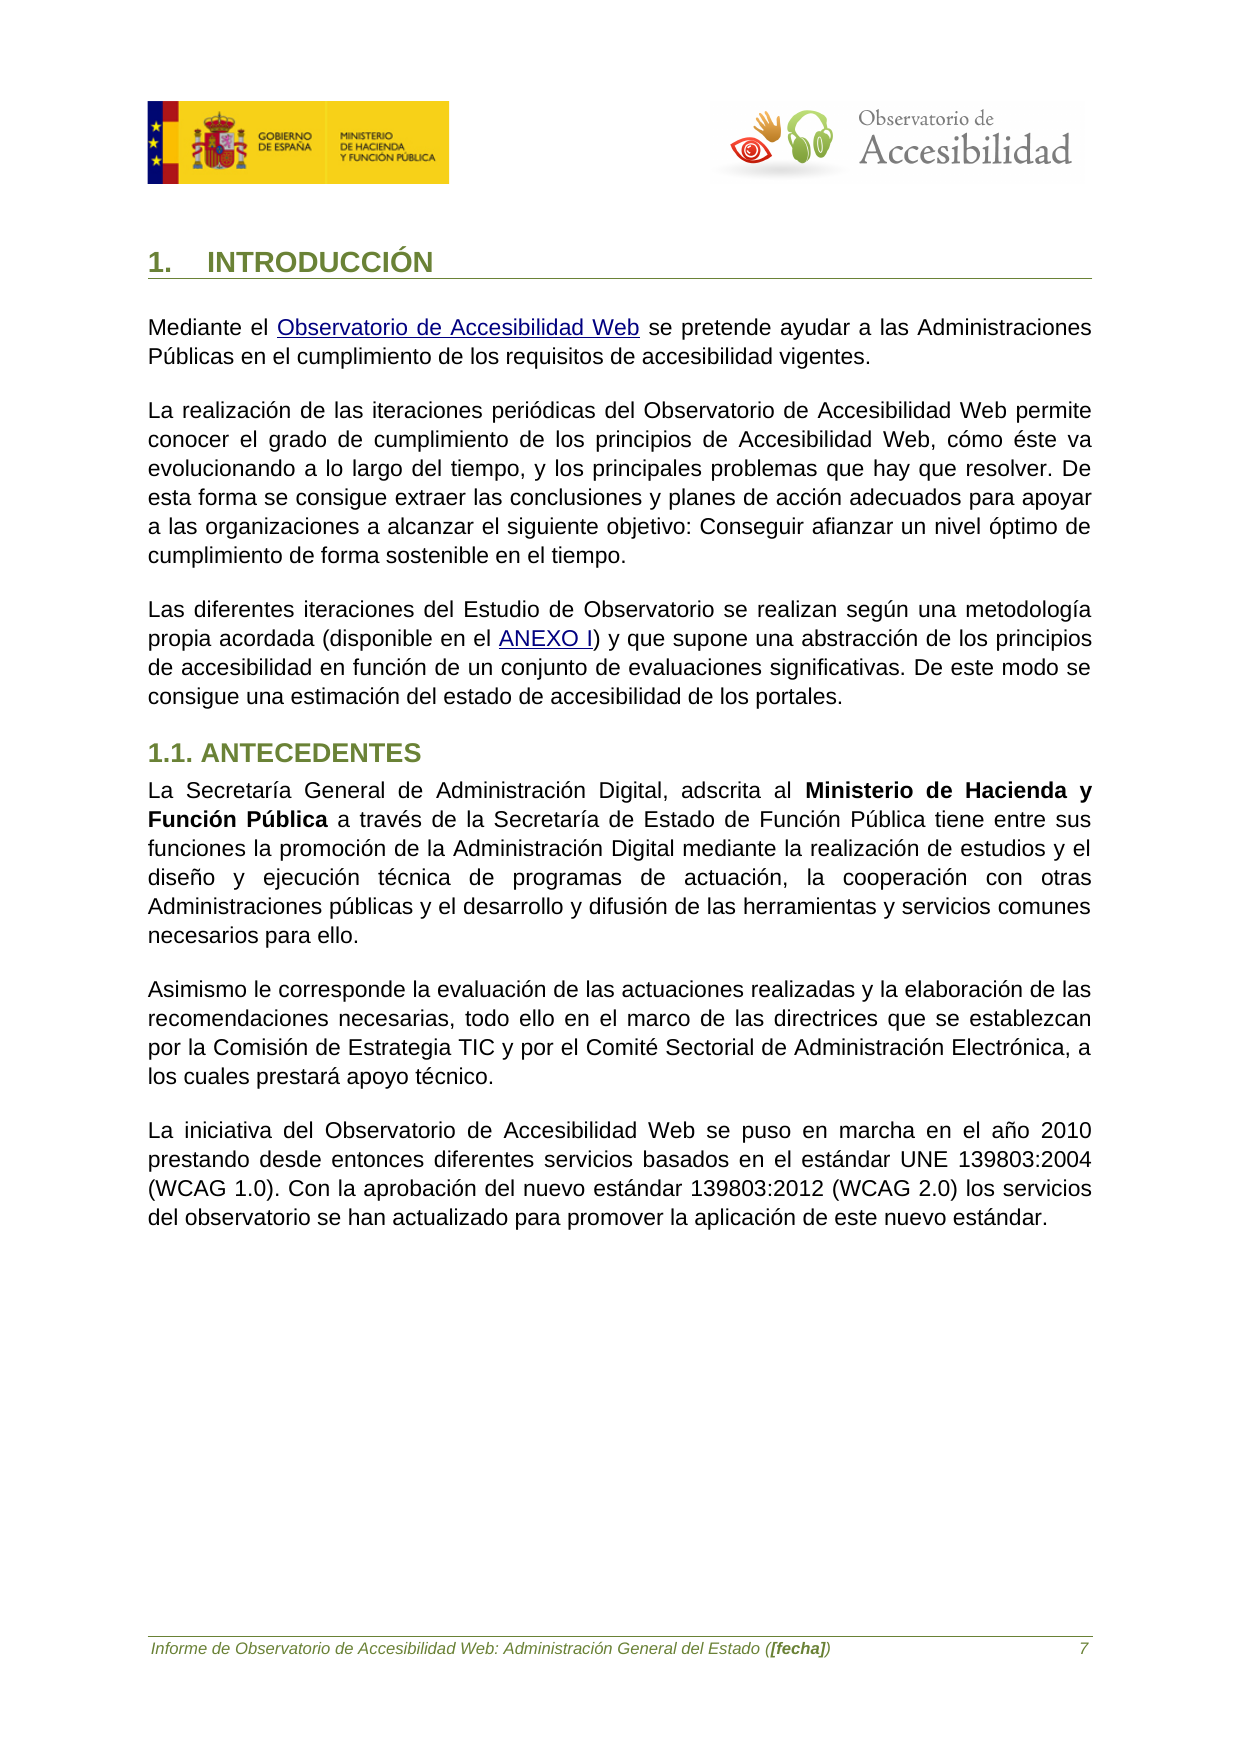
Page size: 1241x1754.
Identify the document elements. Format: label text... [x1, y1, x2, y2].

text Las diferentes iteraciones del Estudio de Observatorio se realizan según una metodología propia acordada (disponible en el ANEXO I) y que supone una abstracción de los principios de accesibilidad en función de un conjunto de evaluaciones significativas. De este modo se consigue una estimación del estado de accesibilidad de los portales. [148, 596, 1092, 709]
text La iniciativa del Observatorio de Accesibilidad Web se puso en marcha en el año 2010 prestando desde entonces diferentes servicios basados en el estándar UNE 139803:2004 (WCAG 1.0). Con la aprobación del nuevo estándar 139803:2012 (WCAG 2.0) los servicios del observatorio se han actualizado para promover la aplicación de este nuevo estándar. [148, 1117, 1092, 1230]
picture [710, 101, 1086, 184]
text La Secretaría General de Administración Digital, adscrita al Ministerio de Hacienda y Función Pública a través de la Secretaría de Estado de Función Pública tiene entre sus funciones la promoción de la Administración Digital mediante la realización de estudios y el diseño y ejecución técnica de programas de actuación, la cooperación con otras Administraciones públicas y el desarrollo y difusión de las herramientas y servicios comunes necesarios para ello. [148, 777, 1092, 948]
subtitle Introducción [148, 245, 1092, 278]
subtitle 1.1. Antecedentes [148, 737, 1092, 768]
picture [147, 101, 450, 184]
text Mediante el Observatorio de Accesibilidad Web se pretende ayudar a las Administraciones Públicas en el cumplimiento de los requisitos de accesibilidad vigentes. [148, 314, 1092, 369]
text La realización de las iteraciones periódicas del Observatorio de Accesibilidad Web permite conocer el grado de cumplimiento de los principios de Accesibilidad Web, cómo éste va evolucionando a lo largo del tiempo, y los principales problemas que hay que resolver. De esta forma se consigue extraer las conclusiones y planes de acción adecuados para apoyar a las organizaciones a alcanzar el siguiente objetivo: Conseguir afianzar un nivel óptimo de cumplimiento de forma sostenible en el tiempo. [148, 397, 1092, 568]
text Asimismo le corresponde la evaluación de las actuaciones realizadas y la elaboración de las recomendaciones necesarias, todo ello en el marco de las directrices que se establezcan por la Comisión de Estrategia TIC y por el Comité Sectorial de Administración Electrónica, a los cuales prestará apoyo técnico. [148, 976, 1092, 1089]
